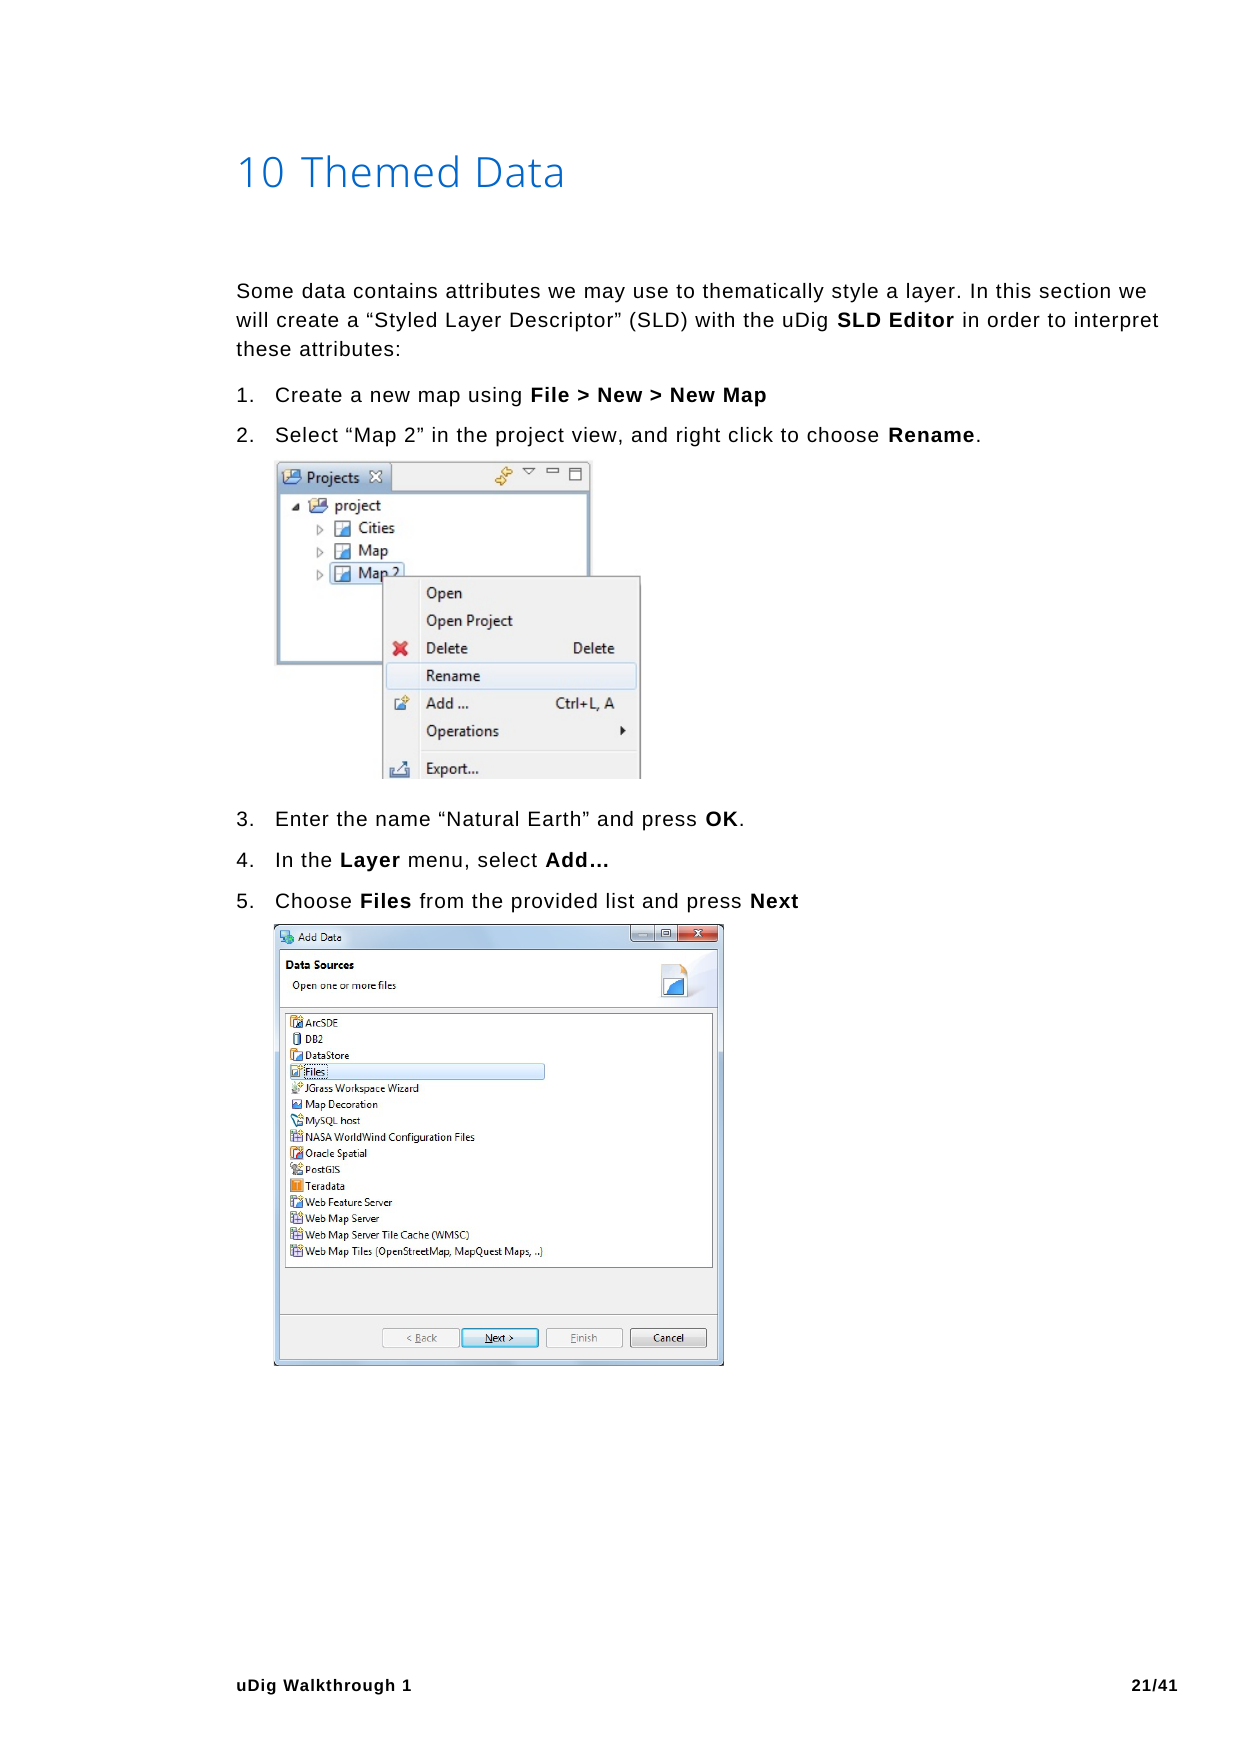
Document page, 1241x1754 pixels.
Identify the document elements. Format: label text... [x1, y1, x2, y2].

list Enter the name “Natural Earth” and press OK. [236, 807, 1181, 831]
list Choose Files from the provided list and press Next [236, 888, 1181, 1377]
picture [273, 458, 642, 779]
picture [273, 924, 724, 1366]
list Create a new map using File > New > New Map [236, 382, 1181, 406]
list In the Layer menu, select Add… [236, 848, 1181, 872]
subtitle Themed Data [236, 143, 1181, 200]
text Some data contains attributes we may use to thematically style a layer. In this section we will create a “Styled Layer Descriptor” (SLD) with the uDig SLD Editor in order to interpret these attributes: [236, 279, 1181, 360]
list Select “Map 2” in the project view, and right click to choose Rename. [236, 423, 1181, 791]
